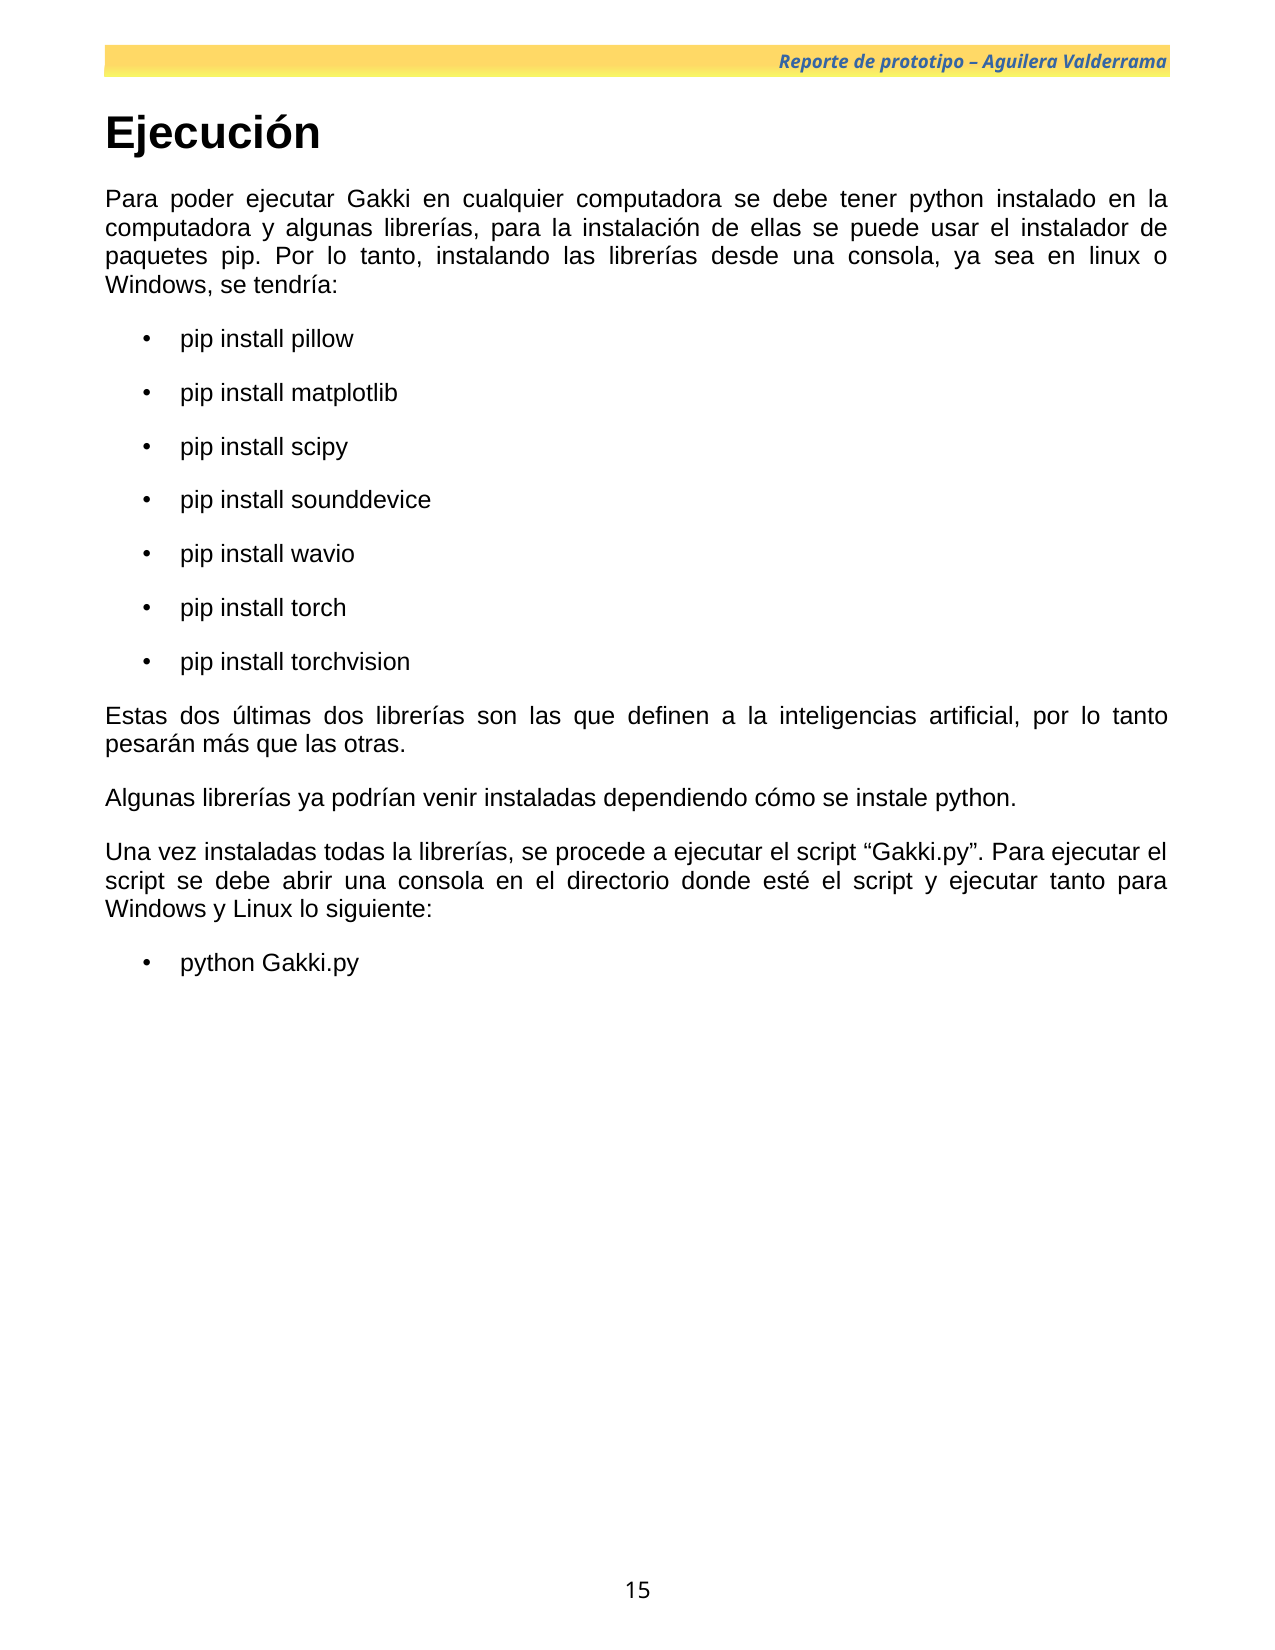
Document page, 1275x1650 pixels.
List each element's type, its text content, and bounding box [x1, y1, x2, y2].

list pip install scipy [142, 431, 1170, 460]
list pip install matplotlib [142, 378, 1170, 406]
list pip install pillow [142, 324, 1170, 353]
list pip install wavio [142, 539, 1170, 568]
text Estas dos últimas dos librerías son las que definen a la inteligencias artificial, por lo tanto pesarán más que las otras. [105, 701, 1170, 758]
list pip install torchvision [142, 647, 1170, 676]
text Para poder ejecutar Gakki en cualquier computadora se debe tener python instalado en la computadora y algunas librerías, para la instalación de ellas se puede usar el instalador de paquetes pip. Por lo tanto, instalando las librerías desde una consola, ya sea en linux o Windows, se tendría: [105, 184, 1170, 299]
list pip install torch [142, 593, 1170, 622]
text Algunas librerías ya podrían venir instaladas dependiendo cómo se instale python. [105, 783, 1170, 812]
text Una vez instaladas todas la librerías, se procede a ejecutar el script “Gakki.py”. Para ejecutar el script se debe abrir una consola en el directorio donde esté el script y ejecutar tanto para Windows y Linux lo siguiente: [105, 837, 1170, 923]
list pip install sounddevice [142, 485, 1170, 514]
list python Gakki.py [142, 948, 1170, 977]
text Ejecución [105, 106, 1170, 159]
